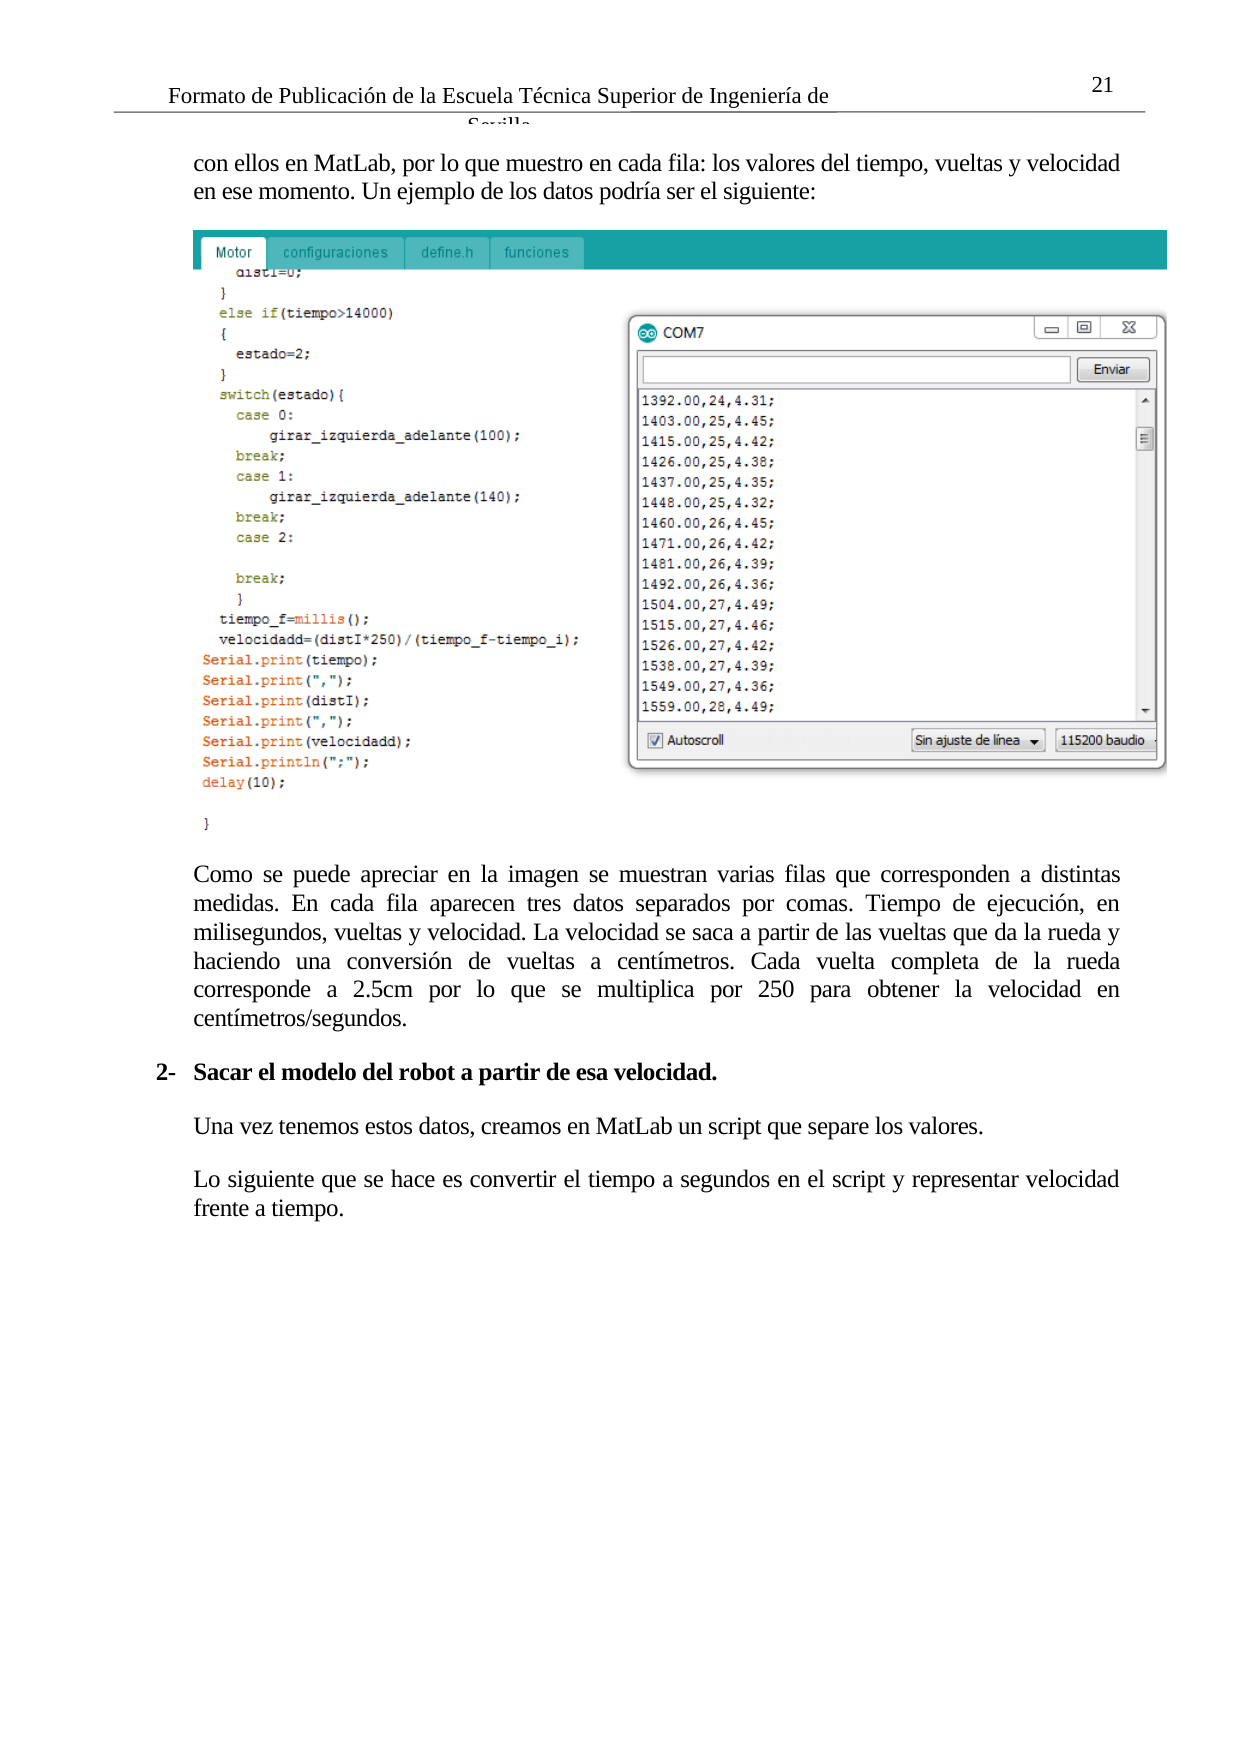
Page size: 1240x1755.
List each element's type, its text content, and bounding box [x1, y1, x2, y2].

list Como se puede apreciar en la imagen se muestran varias filas que corresponden a distintas medidas. En cada fila aparecen tres datos separados por comas. Tiempo de ejecución, en milisegundos, vueltas y velocidad. La velocidad se saca a partir de las vueltas que da la rueda y haciendo una conversión de vueltas a centímetros. Cada vuelta completa de la rueda corresponde a 2.5cm por lo que se multiplica por 250 para obtener la velocidad en centímetros/segundos. [193, 859, 1121, 1032]
list Una vez tenemos estos datos, creamos en MatLab un script que separe los valores. [193, 1111, 1121, 1139]
list con ellos en MatLab, por lo que muestro en cada fila: los valores del tiempo, vueltas y velocidad en ese momento. Un ejemplo de los datos podría ser el siguiente: [193, 148, 1121, 205]
list Sacar el modelo del robot a partir de esa velocidad. [156, 1057, 1121, 1086]
list Lo siguiente que se hace es convertir el tiempo a segundos en el script y representar velocidad frente a tiempo. [193, 1164, 1121, 1222]
